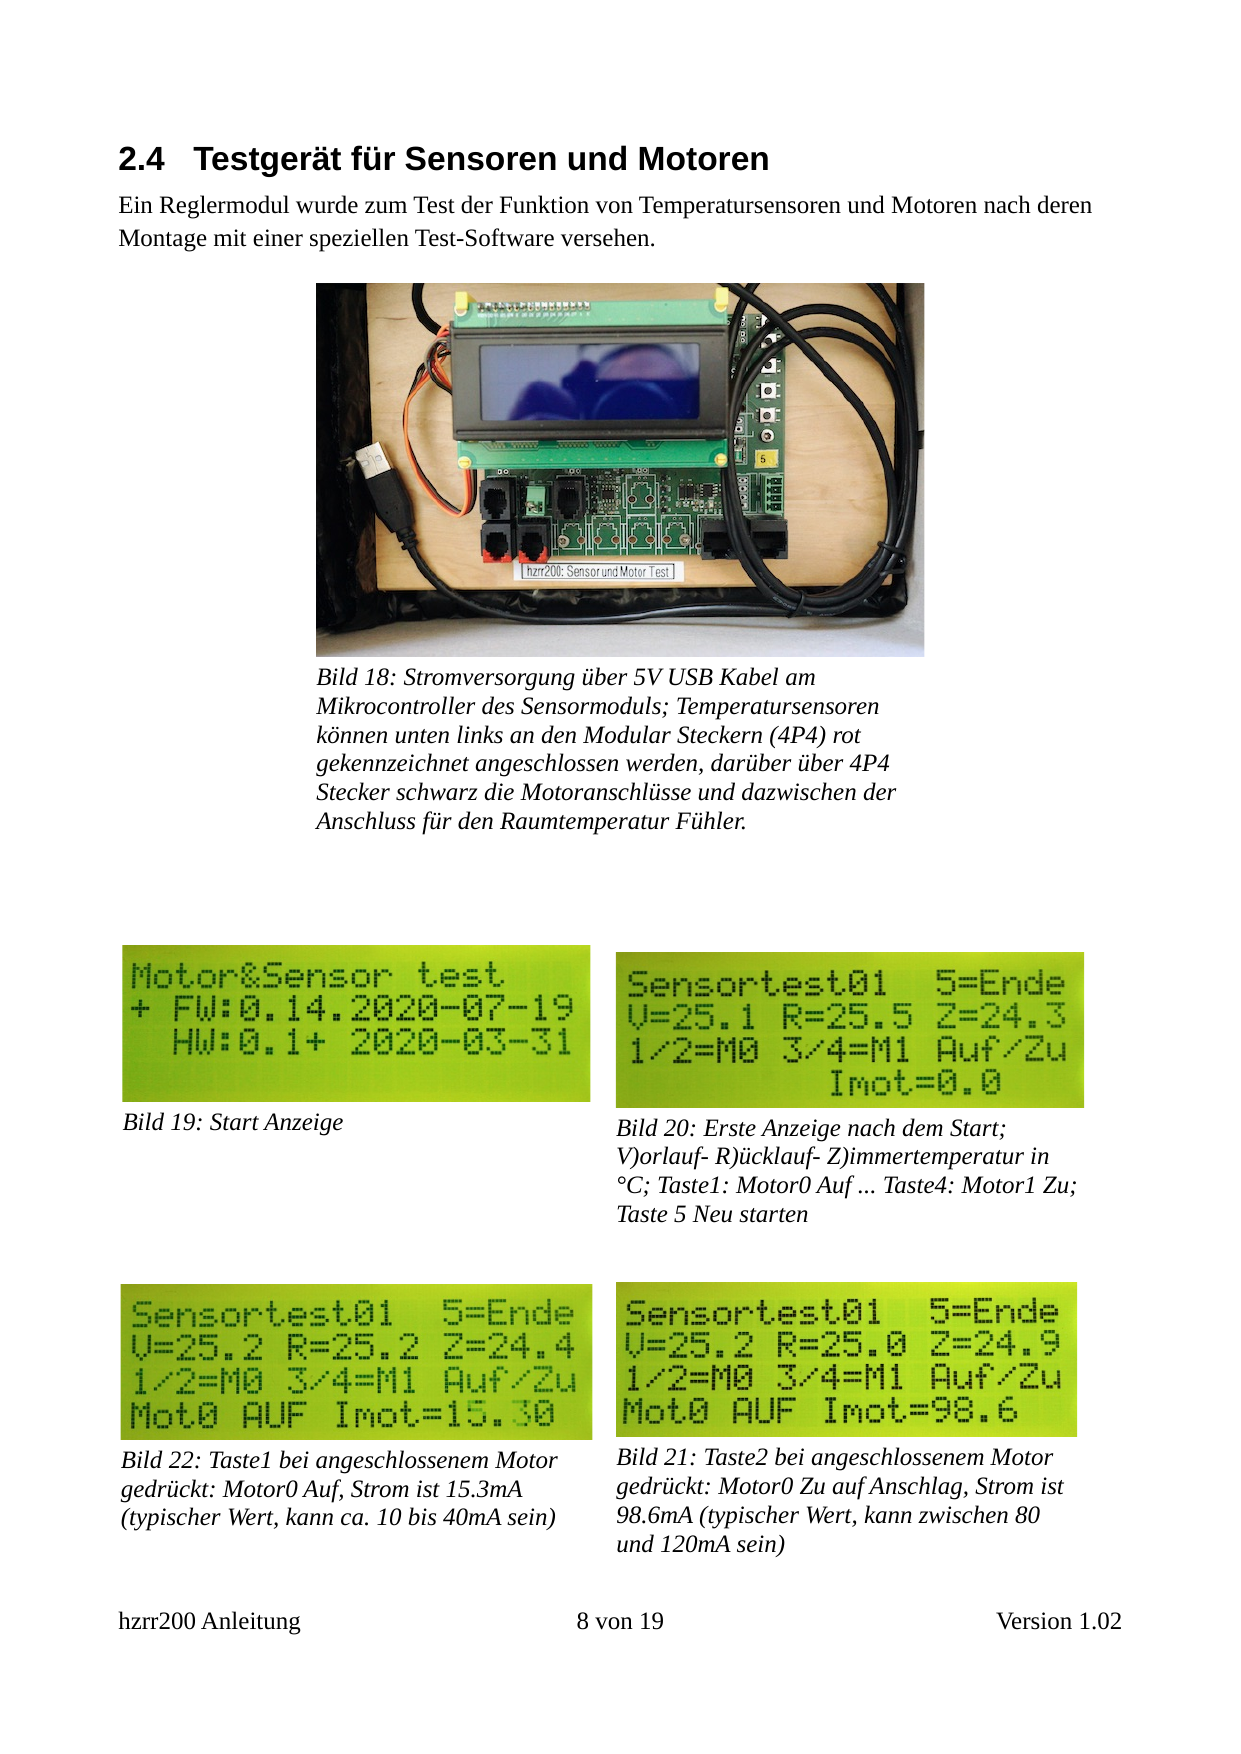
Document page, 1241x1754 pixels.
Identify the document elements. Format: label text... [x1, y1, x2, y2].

picture [615, 952, 1085, 1108]
picture [120, 1284, 593, 1440]
picture [316, 283, 925, 657]
picture [616, 1282, 1078, 1437]
subtitle Testgerät für Sensoren und Motoren [118, 139, 1122, 178]
text Bild 22: Taste1 bei angeschlossenem Motor gedrückt: Motor0 Auf, Strom ist 15.3mA (typischer Wert, kann ca. 10 bis 40mA sein) [121, 1440, 592, 1531]
text Bild 19: Start Anzeige [122, 1102, 591, 1136]
text Bild 18: Stromversorgung über 5V USB Kabel am Mikrocontroller des Sensormoduls; Temperatursensoren können unten links an den Modular Steckern (4P4) rot gekennzeichnet angeschlossen werden, darüber über 4P4 Stecker schwarz die Motoranschlüsse und dazwischen der Anschluss für den Raumtemperatur Fühler. [316, 657, 924, 835]
text Ein Reglermodul wurde zum Test der Funktion von Temperatursensoren und Motoren nach deren Montage mit einer speziellen Test-Software versehen. [118, 190, 1122, 252]
text Bild 21: Taste2 bei angeschlossenem Motor gedrückt: Motor0 Zu auf Anschlag, Strom ist 98.6mA (typischer Wert, kann zwischen 80 und 120mA sein) [616, 1437, 1077, 1557]
text Bild 20: Erste Anzeige nach dem Start; V)orlauf- R)ücklauf- Z)immertemperatur in °C; Taste1: Motor0 Auf ... Taste4: Motor1 Zu; Taste 5 Neu starten [616, 1108, 1084, 1228]
picture [122, 945, 591, 1102]
